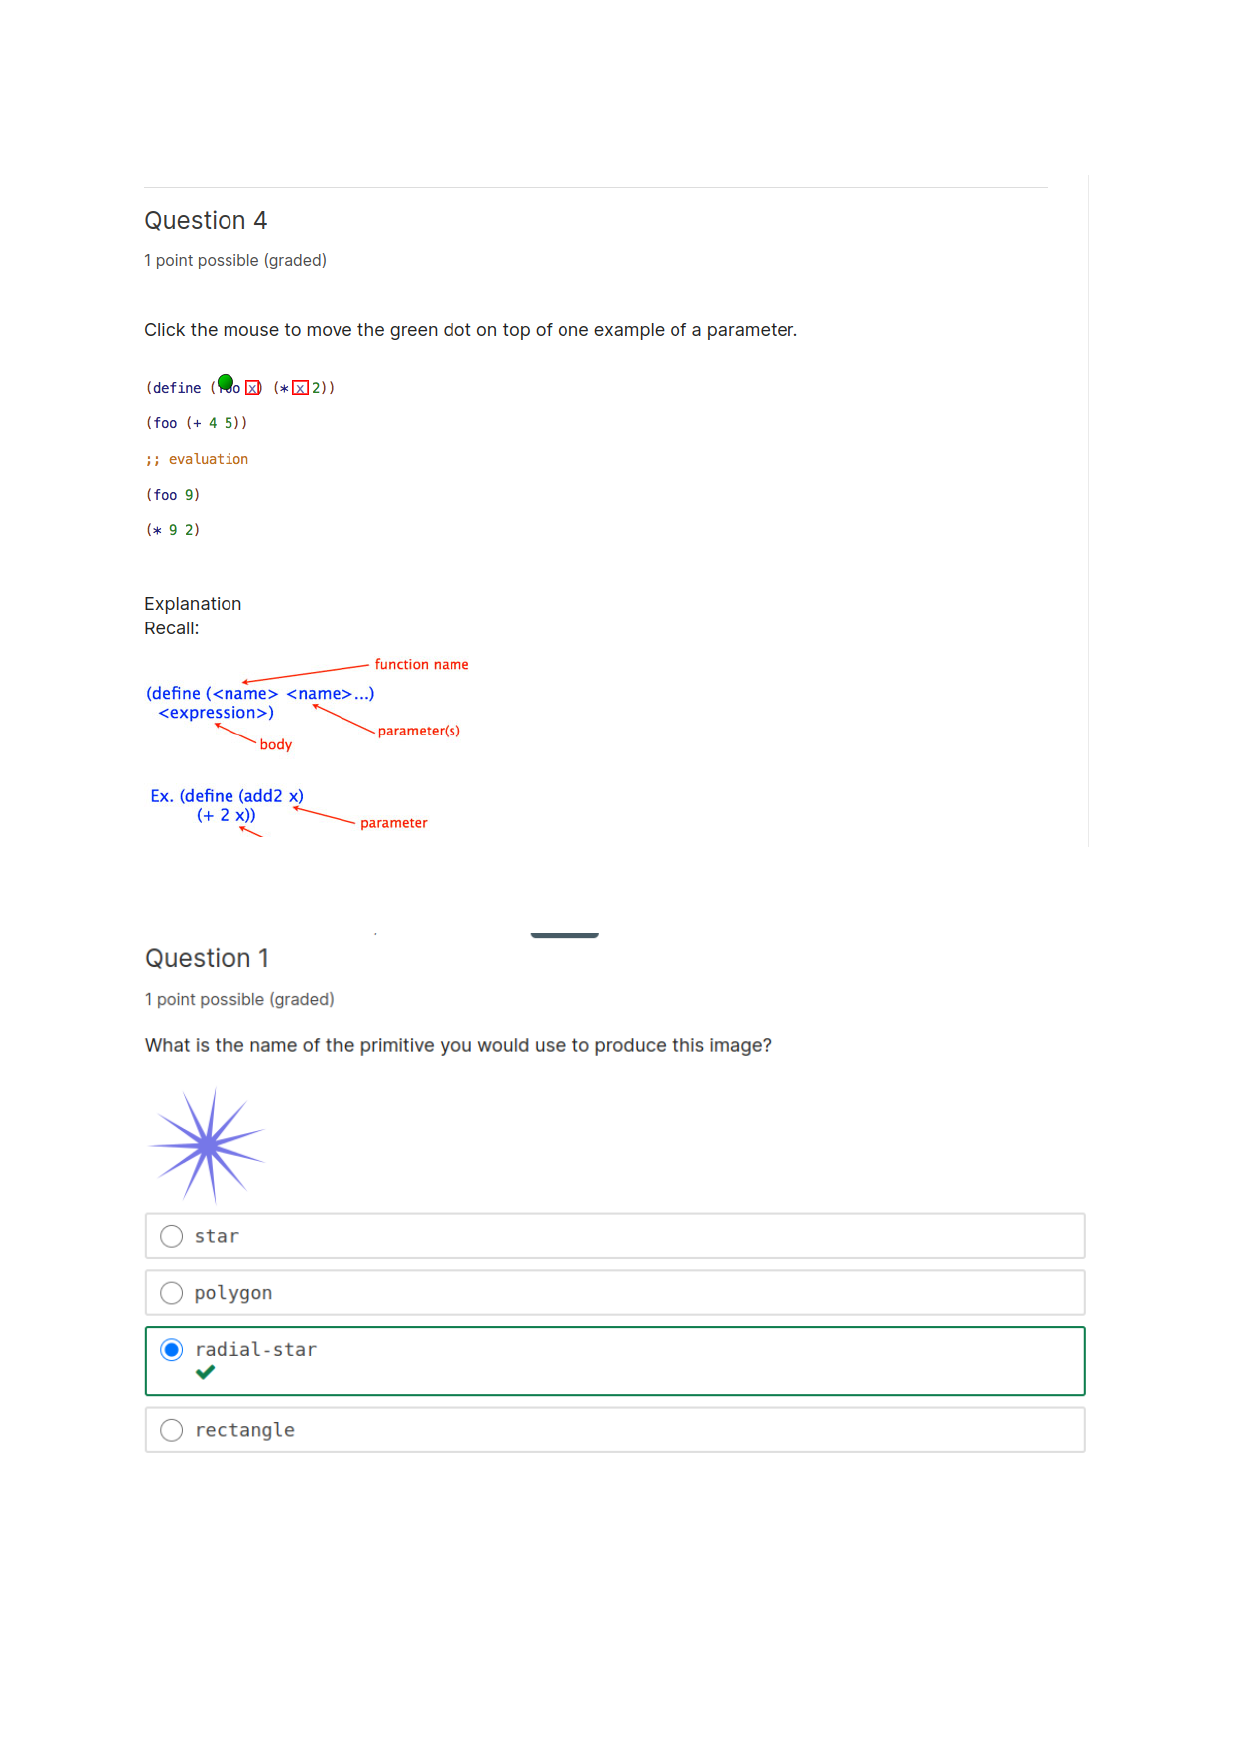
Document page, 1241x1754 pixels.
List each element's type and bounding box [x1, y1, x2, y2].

picture [118, 933, 1123, 1487]
picture [118, 175, 1123, 847]
